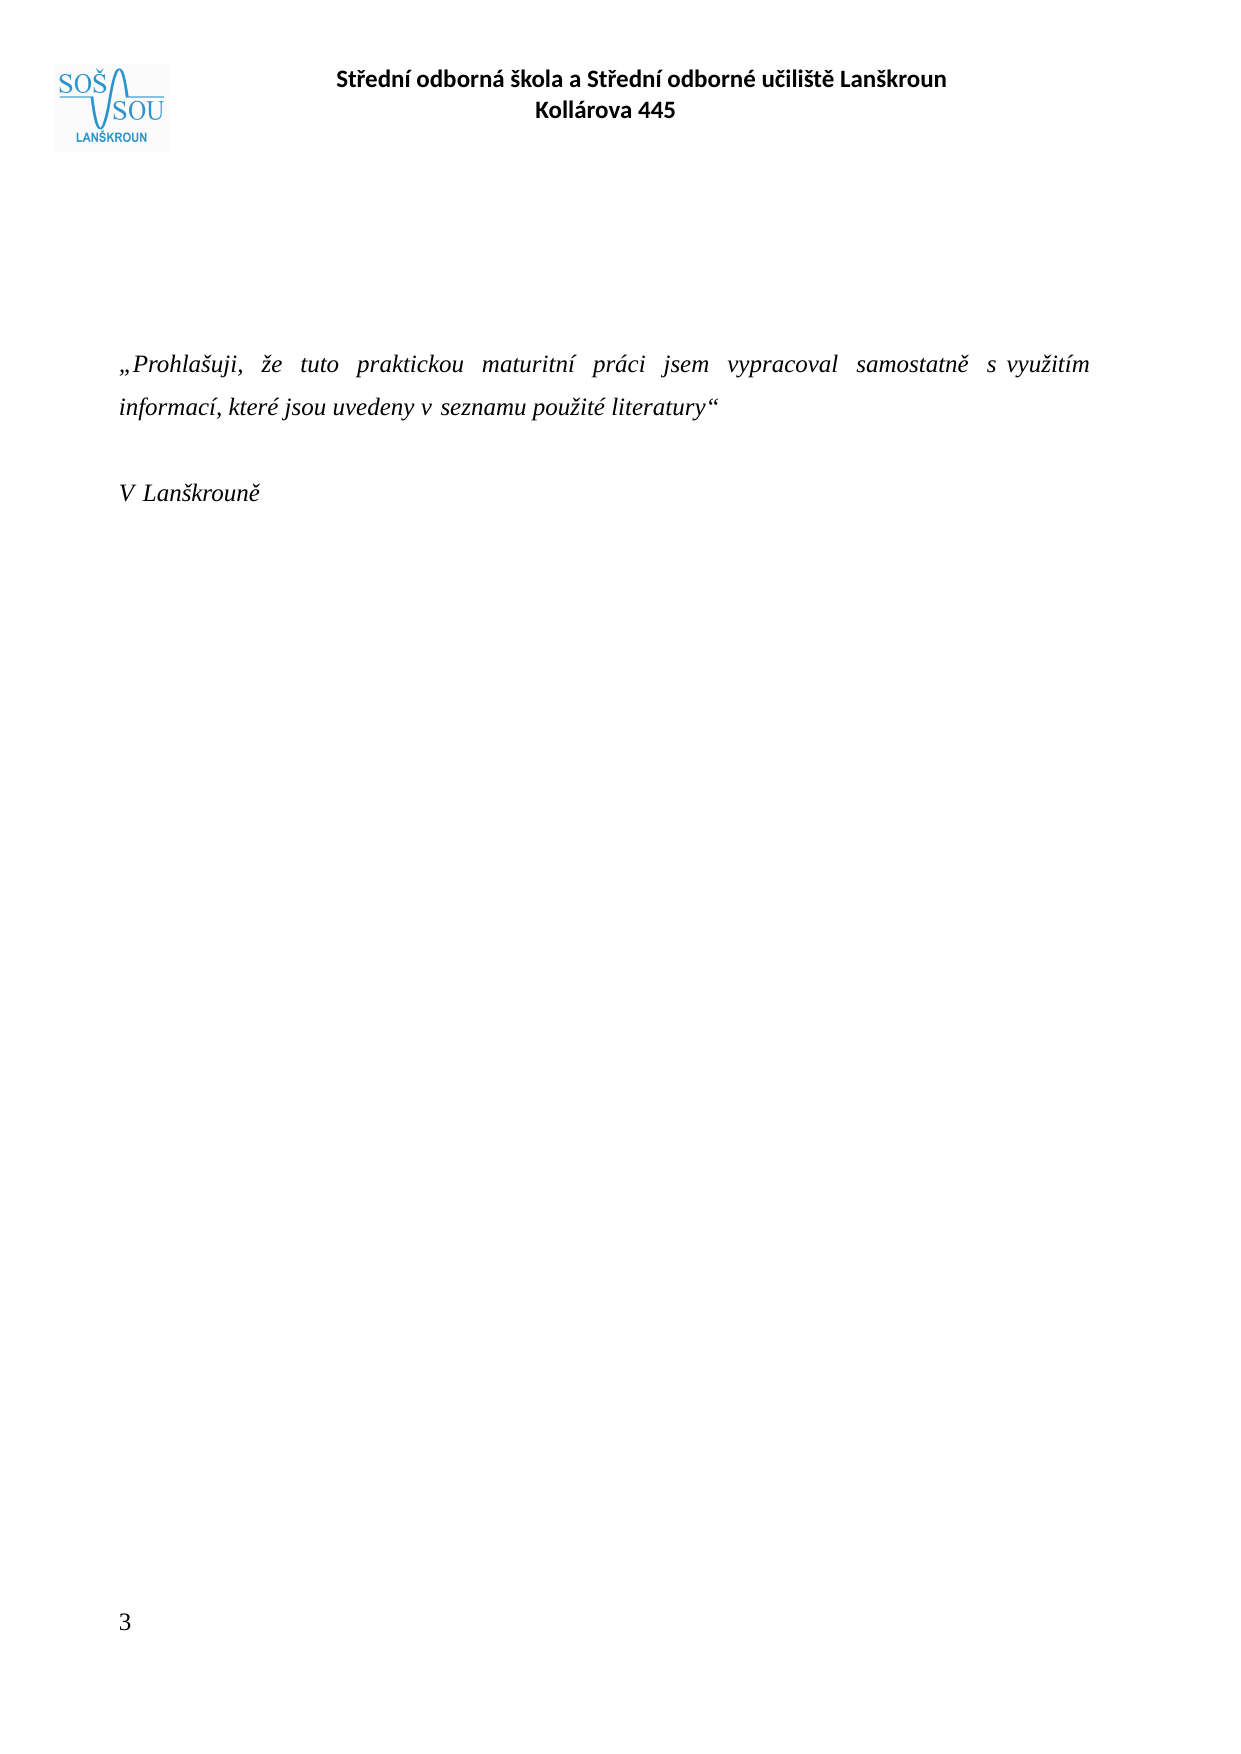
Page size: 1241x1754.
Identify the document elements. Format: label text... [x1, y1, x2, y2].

text V Lanškrouně [119, 478, 1092, 507]
picture [53, 64, 170, 152]
text „Prohlašuji, že tuto praktickou maturitní práci jsem vypracoval samostatně s využitím informací, které jsou uvedeny v seznamu použité literatury“ [119, 306, 1092, 421]
